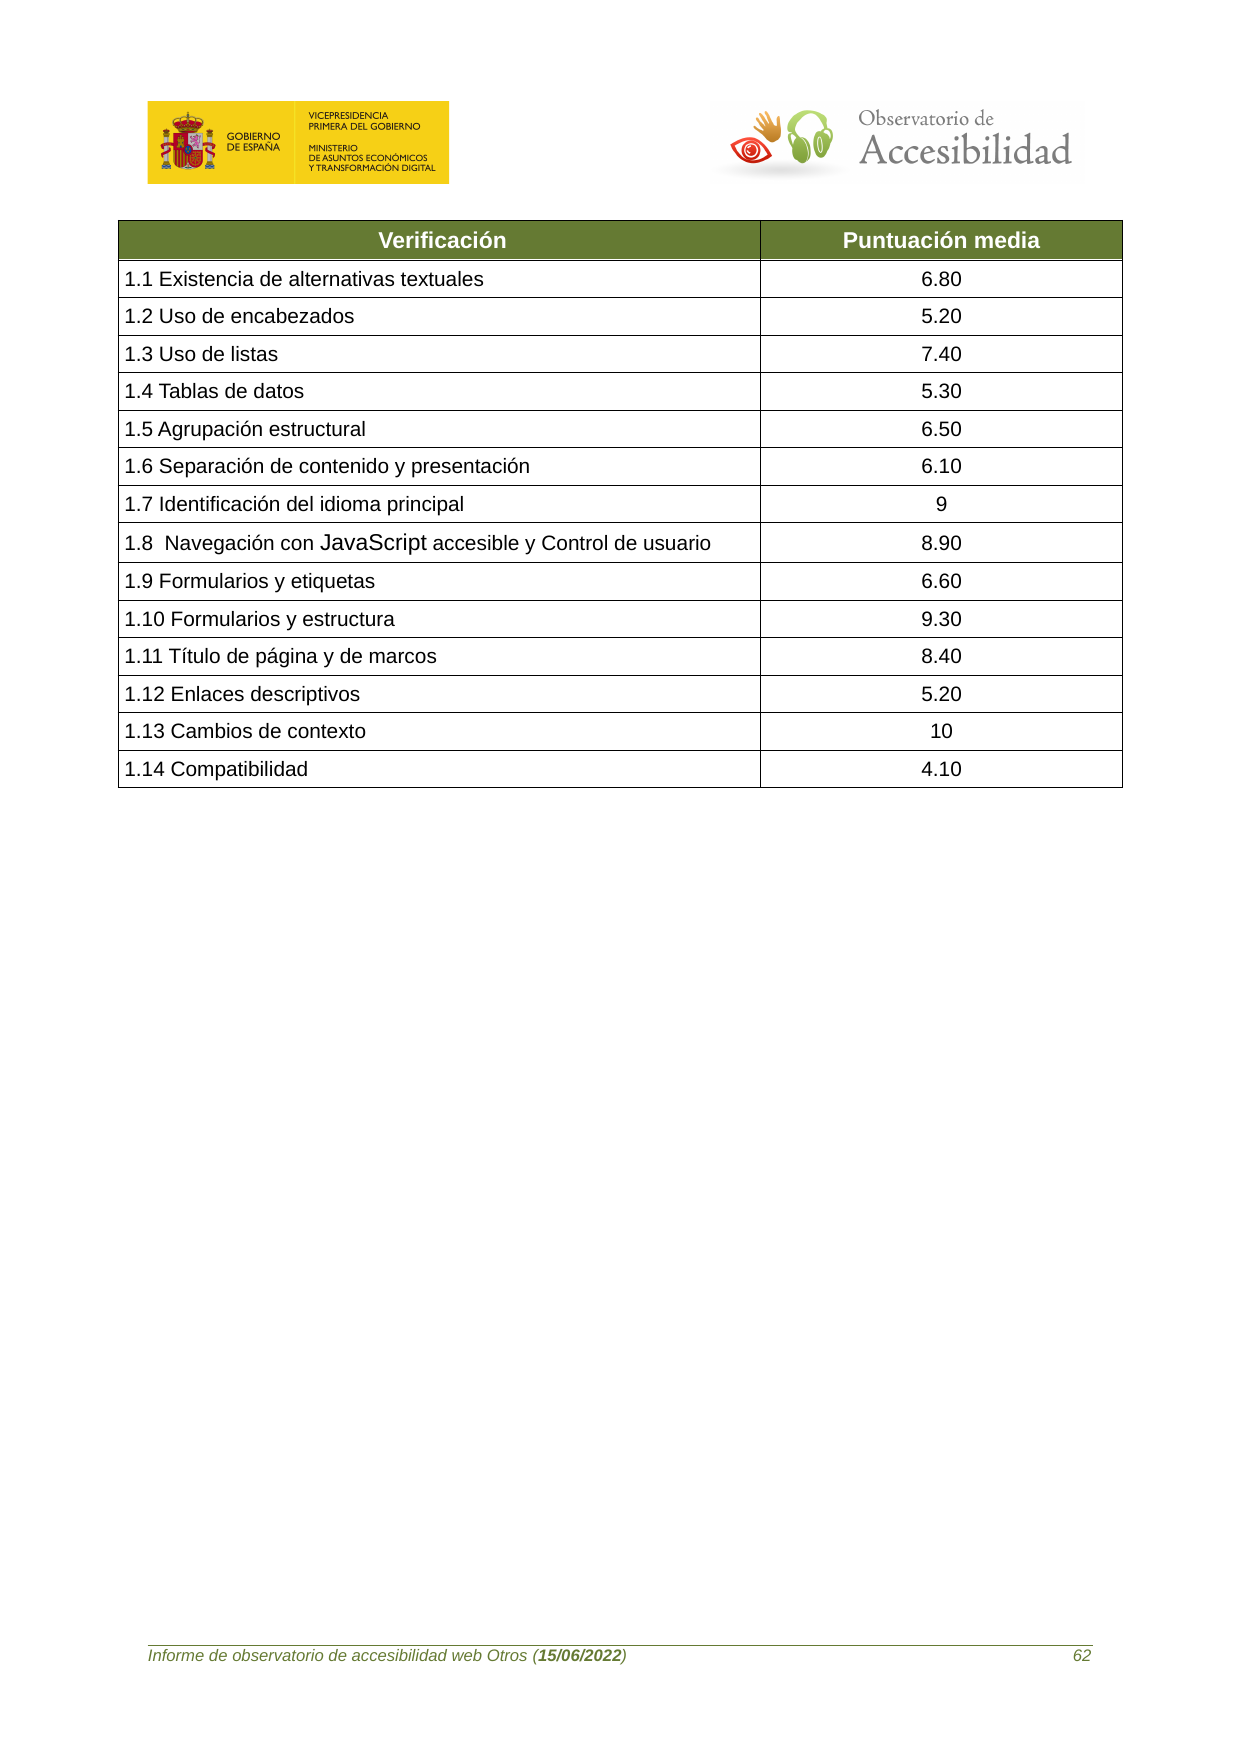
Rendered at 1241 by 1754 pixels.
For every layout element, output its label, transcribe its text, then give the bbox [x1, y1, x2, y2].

table_cell 8.40 [761, 638, 1122, 674]
table_cell 4.10 [761, 751, 1122, 787]
table_cell 6.60 [761, 563, 1122, 599]
picture [147, 101, 450, 184]
table_cell 1.13 Cambios de contexto [119, 713, 760, 749]
table_cell 9.30 [761, 601, 1122, 637]
table_cell 7.40 [761, 336, 1122, 372]
table_cell 8.90 [761, 523, 1122, 562]
table_cell 6.80 [761, 261, 1122, 297]
table_cell 5.30 [761, 373, 1122, 409]
table_cell 1.6 Separación de contenido y presentación [119, 448, 760, 484]
table_cell 1.8 Navegación con JavaScript accesible y Control de usuario [119, 523, 760, 562]
table_cell 6.10 [761, 448, 1122, 484]
table_cell 1.11 Título de página y de marcos [119, 638, 760, 674]
table_cell 1.14 Compatibilidad [119, 751, 760, 787]
table_cell 10 [761, 713, 1122, 749]
table_cell 1.5 Agrupación estructural [119, 411, 760, 447]
table_cell 1.3 Uso de listas [119, 336, 760, 372]
table_cell 1.9 Formularios y etiquetas [119, 563, 760, 599]
picture [710, 101, 1086, 184]
table_header Puntuación media [761, 221, 1122, 259]
table_header Verificación [119, 221, 760, 259]
table_cell 6.50 [761, 411, 1122, 447]
table_cell 9 [761, 486, 1122, 522]
table_cell 1.2 Uso de encabezados [119, 298, 760, 334]
table_cell 1.10 Formularios y estructura [119, 601, 760, 637]
table_cell 1.1 Existencia de alternativas textuales [119, 261, 760, 297]
table_cell 5.20 [761, 676, 1122, 712]
table_cell 1.4 Tablas de datos [119, 373, 760, 409]
table_cell 5.20 [761, 298, 1122, 334]
table_cell 1.12 Enlaces descriptivos [119, 676, 760, 712]
table_cell 1.7 Identificación del idioma principal [119, 486, 760, 522]
